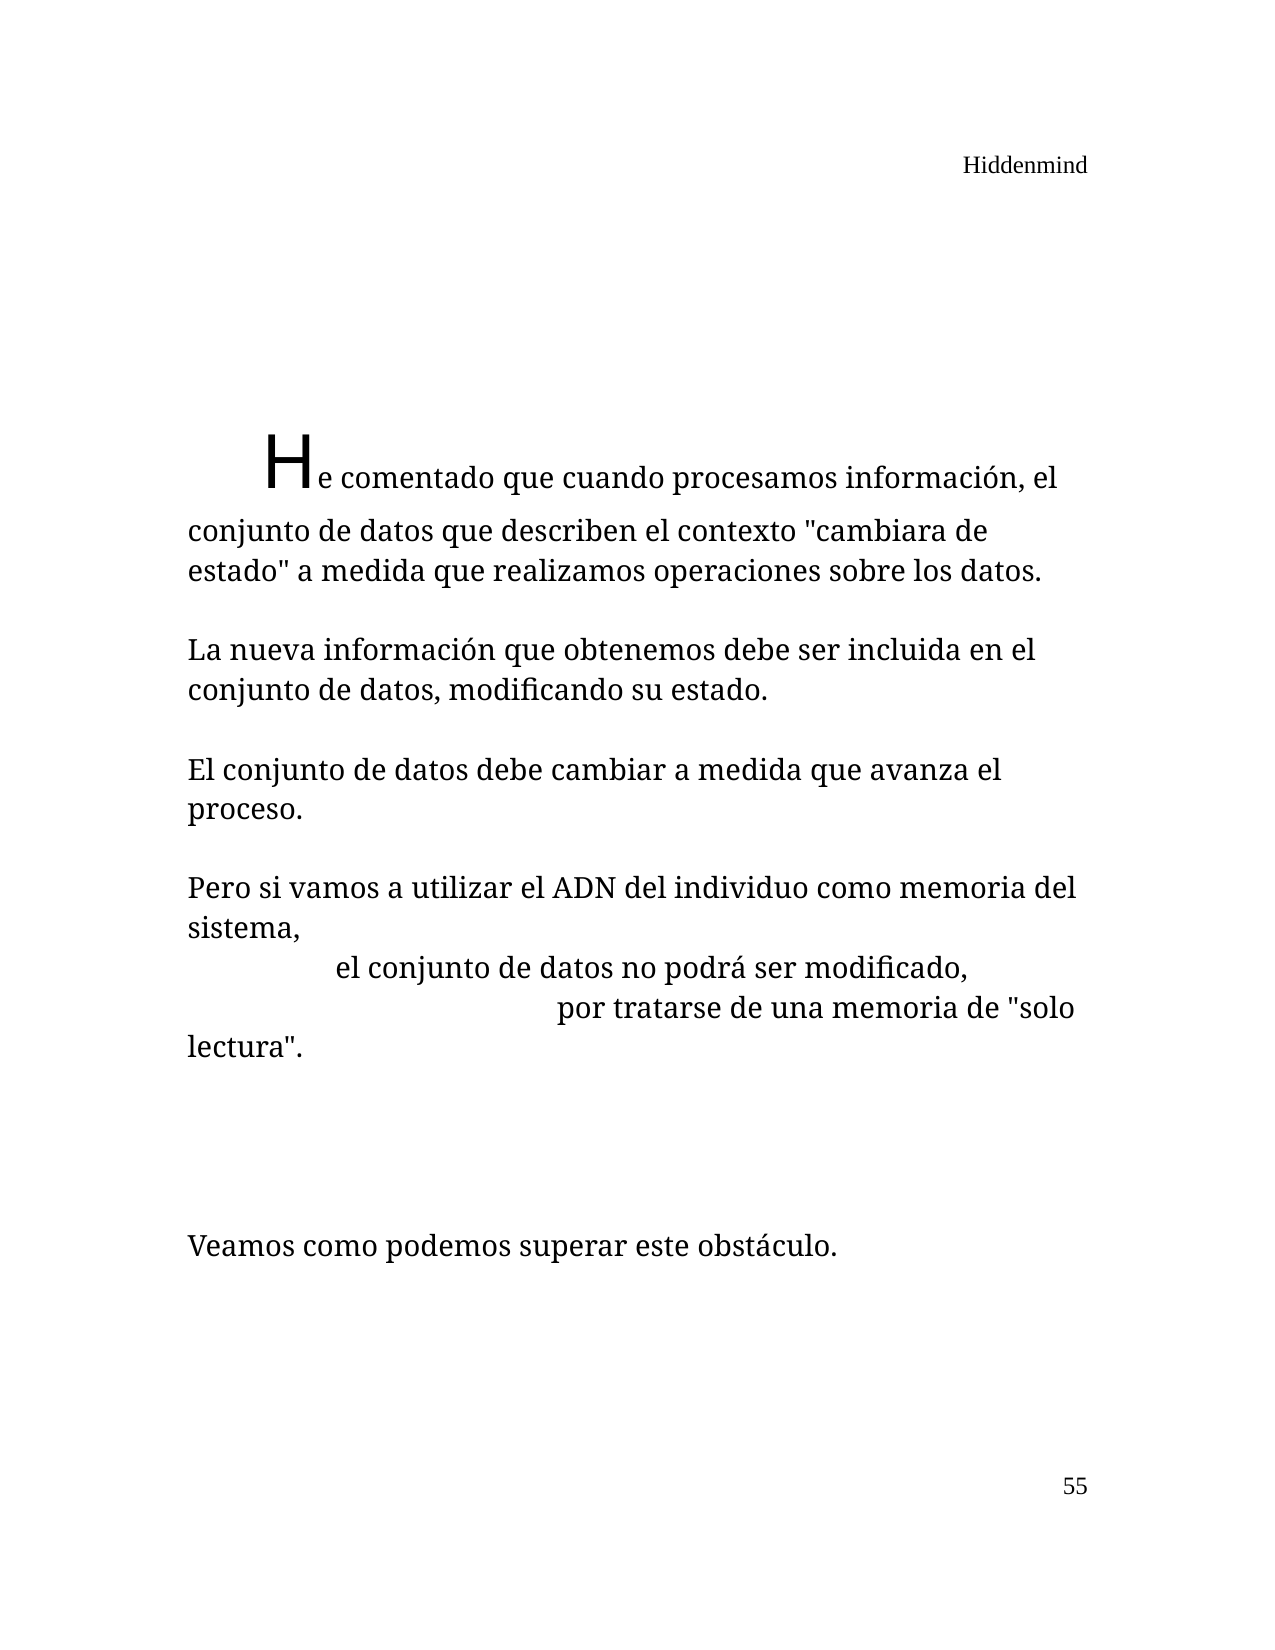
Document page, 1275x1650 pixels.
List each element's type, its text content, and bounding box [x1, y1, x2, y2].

text por tratarse de una memoria de "solo lectura". [187, 987, 1087, 1066]
text Veamos como podemos superar este obstáculo. [187, 1225, 1087, 1265]
text He comentado que cuando procesamos información, el conjunto de datos que describen el contexto "cambiara de estado" a medida que realizamos operaciones sobre los datos. [187, 408, 1087, 590]
text La nueva información que obtenemos debe ser incluida en el conjunto de datos, modificando su estado. [187, 630, 1087, 709]
text el conjunto de datos no podrá ser modificado, [187, 947, 1087, 987]
text Pero si vamos a utilizar el ADN del individuo como memoria del sistema, [187, 868, 1087, 947]
text El conjunto de datos debe cambiar a medida que avanza el proceso. [187, 749, 1087, 828]
